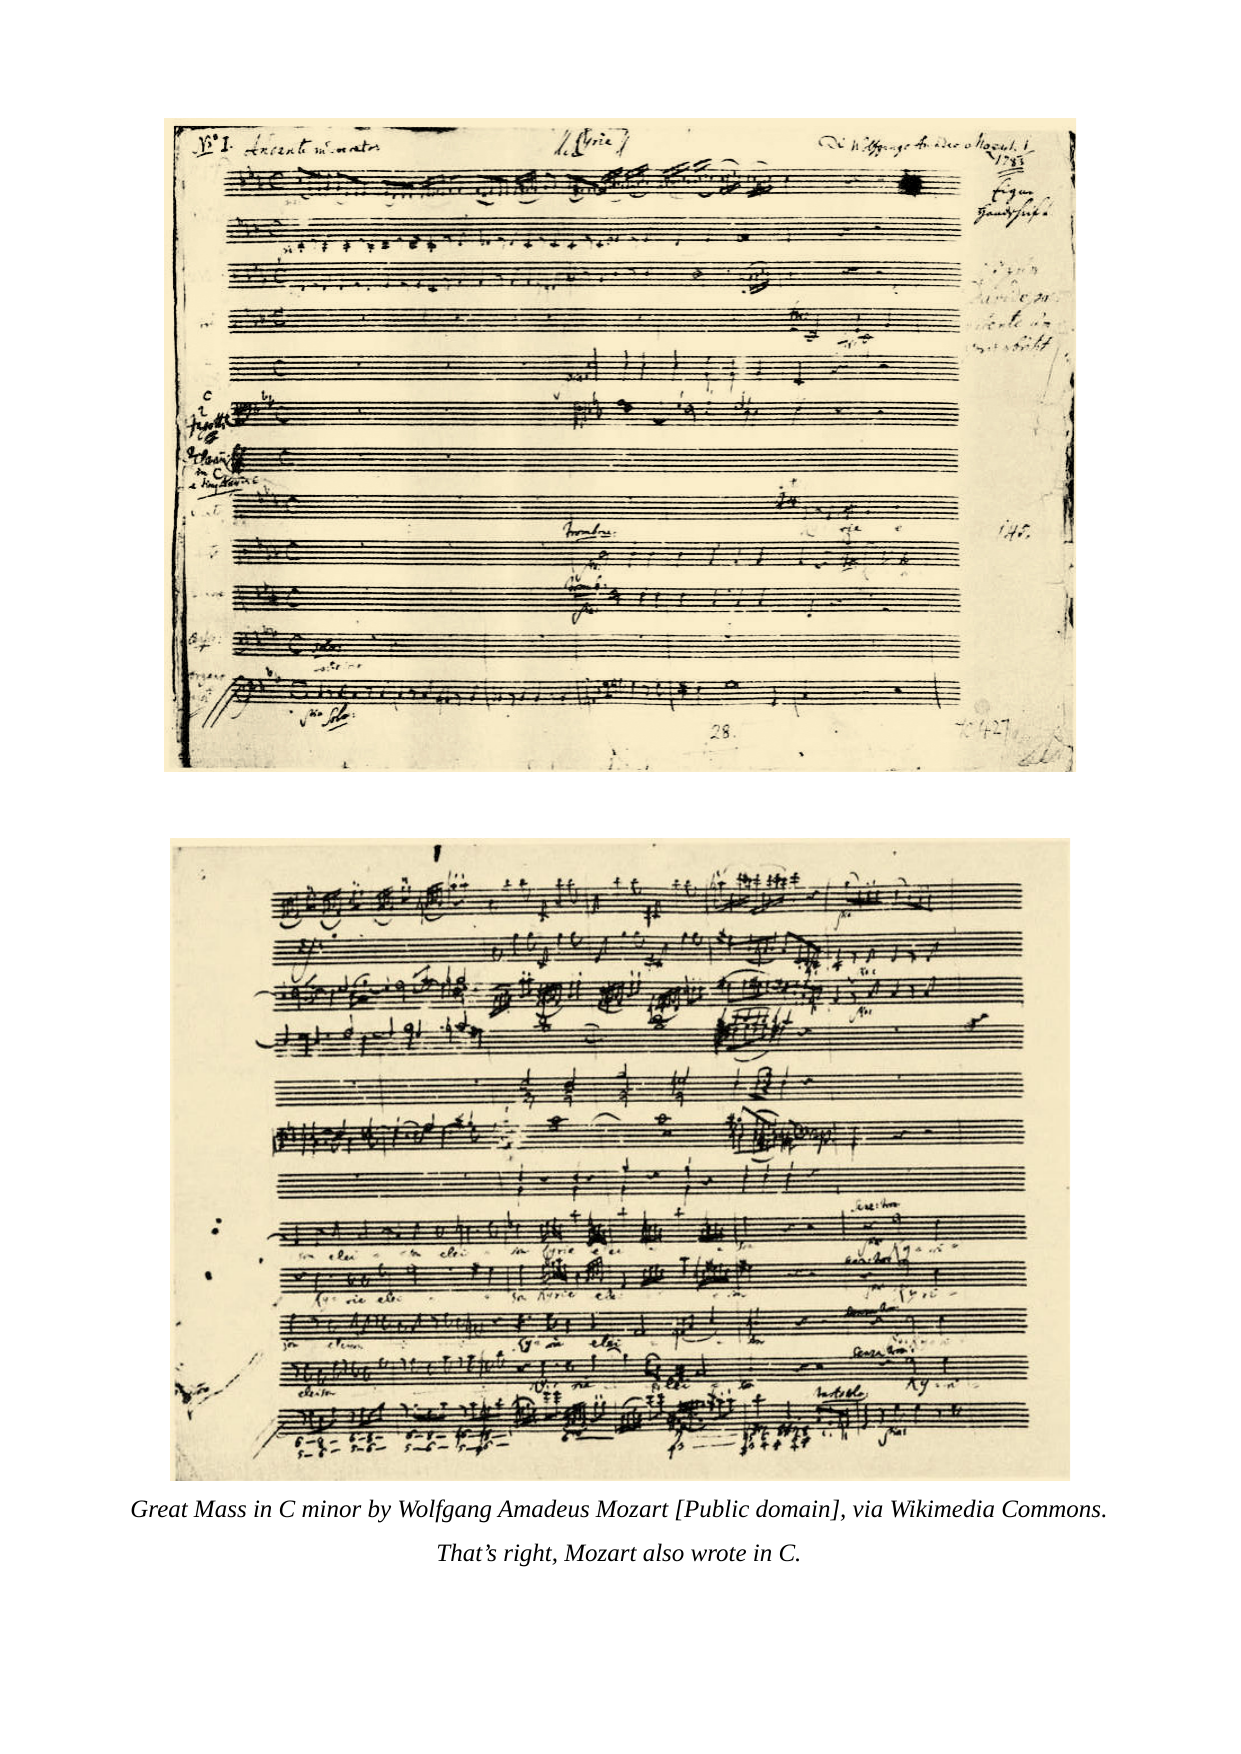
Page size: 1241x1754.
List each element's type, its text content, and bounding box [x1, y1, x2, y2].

picture [170, 838, 1071, 1481]
picture [164, 118, 1077, 772]
text Great Mass in C minor by Wolfgang Amadeus Mozart [Public domain], via Wikimedia Commons. That’s right, Mozart also wrote in C. [118, 838, 1122, 1566]
